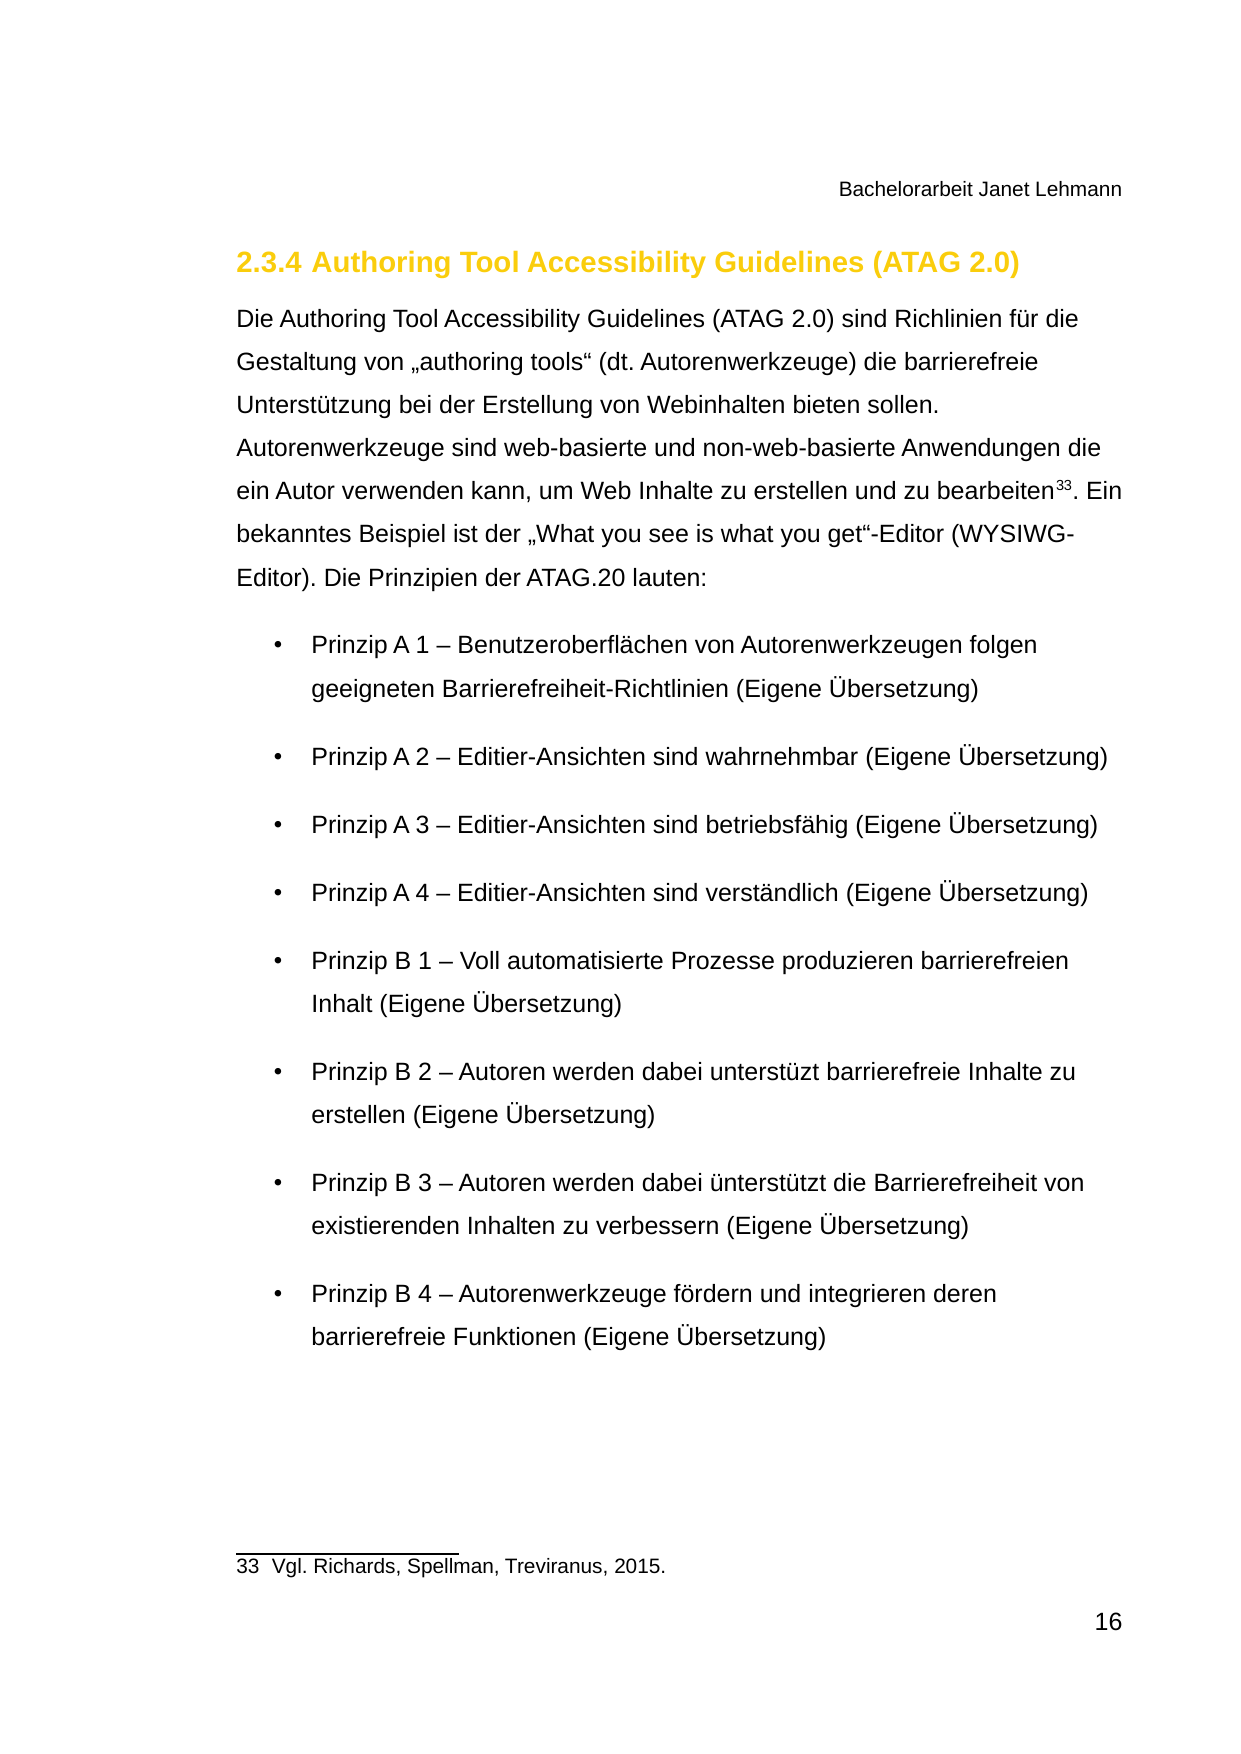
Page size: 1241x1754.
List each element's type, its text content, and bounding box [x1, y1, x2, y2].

text Die Authoring Tool Accessibility Guidelines (ATAG 2.0) sind Richlinien für die Gestaltung von „authoring tools“ (dt. Autorenwerkzeuge) die barrierefreie Unterstützung bei der Erstellung von Webinhalten bieten sollen. Autorenwerkzeuge sind web-basierte und non-web-basierte Anwendungen die ein Autor verwenden kann, um Web Inhalte zu erstellen und zu bearbeiten. Ein bekanntes Beispiel ist der „What you see is what you get“-Editor (WYSIWG-Editor). Die Prinzipien der ATAG.20 lauten: [236, 304, 1122, 591]
list Prinzip A 3 – Editier-Ansichten sind betriebsfähig (Eigene Übersetzung) [274, 810, 1122, 838]
list Prinzip B 1 – Voll automatisierte Prozesse produzieren barrierefreien Inhalt (Eigene Übersetzung) [274, 946, 1122, 1018]
subtitle Authoring Tool Accessibility Guidelines (ATAG 2.0) [236, 245, 1122, 279]
text Vgl. Richards, Spellman, Treviranus, 2015. [236, 1554, 1122, 1578]
list Prinzip A 4 – Editier-Ansichten sind verständlich (Eigene Übersetzung) [274, 878, 1122, 907]
list Prinzip A 1 – Benutzeroberflächen von Autorenwerkzeugen folgen geeigneten Barrierefreiheit-Richtlinien (Eigene Übersetzung) [274, 631, 1122, 702]
list Prinzip B 2 – Autoren werden dabei unterstüzt barrierefreie Inhalte zu erstellen (Eigene Übersetzung) [274, 1057, 1122, 1129]
list Prinzip B 3 – Autoren werden dabei ünterstützt die Barrierefreiheit von existierenden Inhalten zu verbessern (Eigene Übersetzung) [274, 1168, 1122, 1240]
list Prinzip A 2 – Editier-Ansichten sind wahrnehmbar (Eigene Übersetzung) [274, 742, 1122, 771]
list Prinzip B 4 – Autorenwerkzeuge fördern und integrieren deren barrierefreie Funktionen (Eigene Übersetzung) [274, 1279, 1122, 1351]
